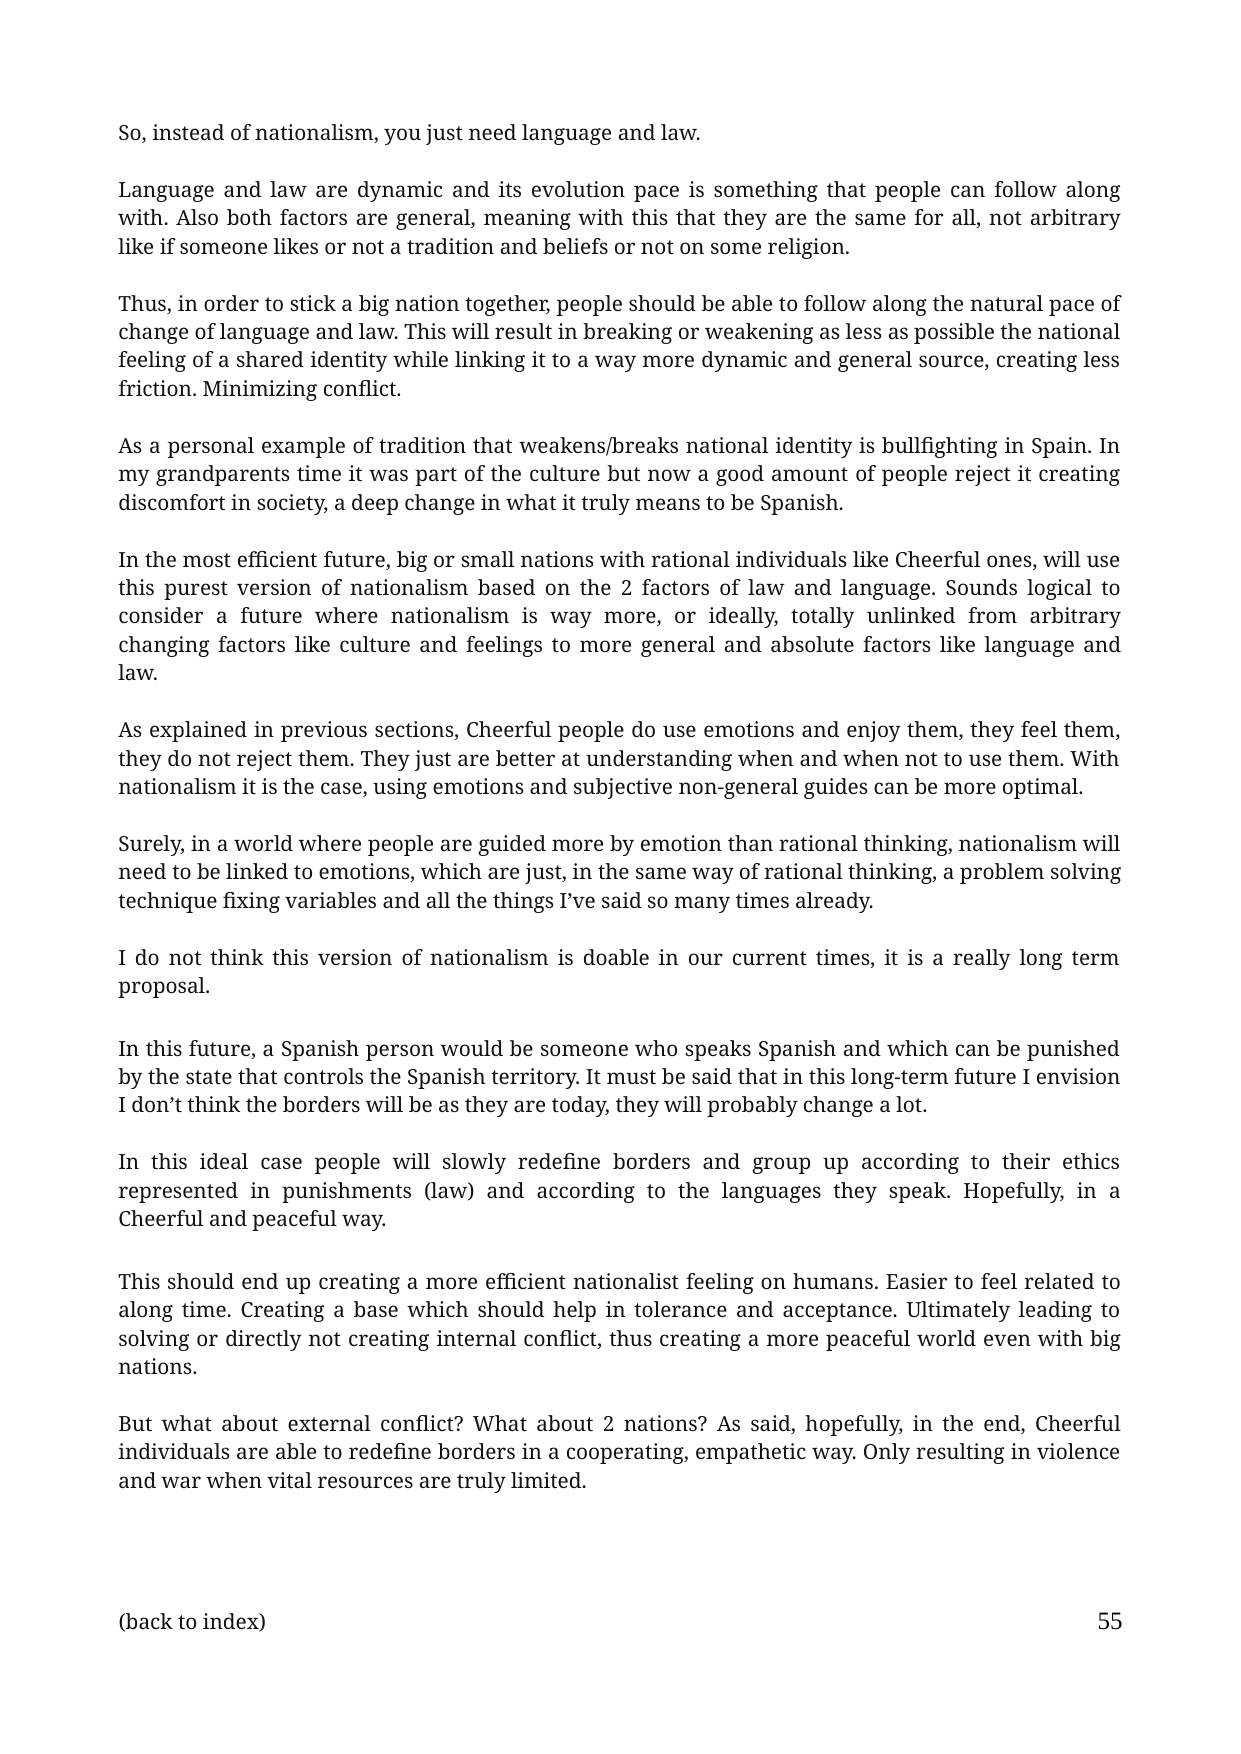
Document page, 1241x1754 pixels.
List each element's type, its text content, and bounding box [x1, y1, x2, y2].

text Language and law are dynamic and its evolution pace is something that people can follow along with. Also both factors are general, meaning with this that they are the same for all, not arbitrary like if someone likes or not a tradition and beliefs or not on some religion. [118, 175, 1122, 260]
text In this ideal case people will slowly redefine borders and group up according to their ethics represented in punishments (law) and according to the languages they speak. Hopefully, in a Cheerful and peaceful way. [118, 1147, 1122, 1233]
text So, instead of nationalism, you just need language and law. [118, 118, 1122, 147]
text But what about external conflict? What about 2 nations? As said, hopefully, in the end, Cheerful individuals are able to redefine borders in a cooperating, empathetic way. Only resulting in violence and war when vital resources are truly limited. [118, 1409, 1122, 1494]
text In the most efficient future, big or small nations with rational individuals like Cheerful ones, will use this purest version of nationalism based on the 2 factors of law and language. Sounds logical to consider a future where nationalism is way more, or ideally, totally unlinked from arbitrary changing factors like culture and feelings to more general and absolute factors like language and law. [118, 545, 1122, 687]
text I do not think this version of nationalism is doable in our current times, it is a really long term proposal. [118, 943, 1122, 1000]
text This should end up creating a more efficient nationalist feeling on humans. Easier to feel related to along time. Creating a base which should help in tolerance and acceptance. Ultimately leading to solving or directly not creating internal conflict, thus creating a more peaceful world even with big nations. [118, 1267, 1122, 1381]
text As explained in previous sections, Cheerful people do use emotions and enjoy them, they feel them, they do not reject them. They just are better at understanding when and when not to use them. With nationalism it is the case, using emotions and subjective non-general guides can be more optimal. [118, 715, 1122, 801]
text As a personal example of tradition that weakens/breaks national identity is bullfighting in Spain. In my grandparents time it was part of the culture but now a good amount of people reject it creating discomfort in society, a deep change in what it truly means to be Spanish. [118, 431, 1122, 516]
text Thus, in order to stick a big nation together, people should be able to follow along the natural pace of change of language and law. This will result in breaking or weakening as less as possible the national feeling of a shared identity while linking it to a way more dynamic and general source, creating less friction. Minimizing conflict. [118, 289, 1122, 402]
text Surely, in a world where people are guided more by emotion than rational thinking, nationalism will need to be linked to emotions, which are just, in the same way of rational thinking, a problem solving technique fixing variables and all the things I’ve said so many times already. [118, 829, 1122, 914]
text In this future, a Spanish person would be someone who speaks Spanish and which can be punished by the state that controls the Spanish territory. It must be said that in this long-term future I envision I don’t think the borders will be as they are today, they will probably change a lot. [118, 1034, 1122, 1119]
